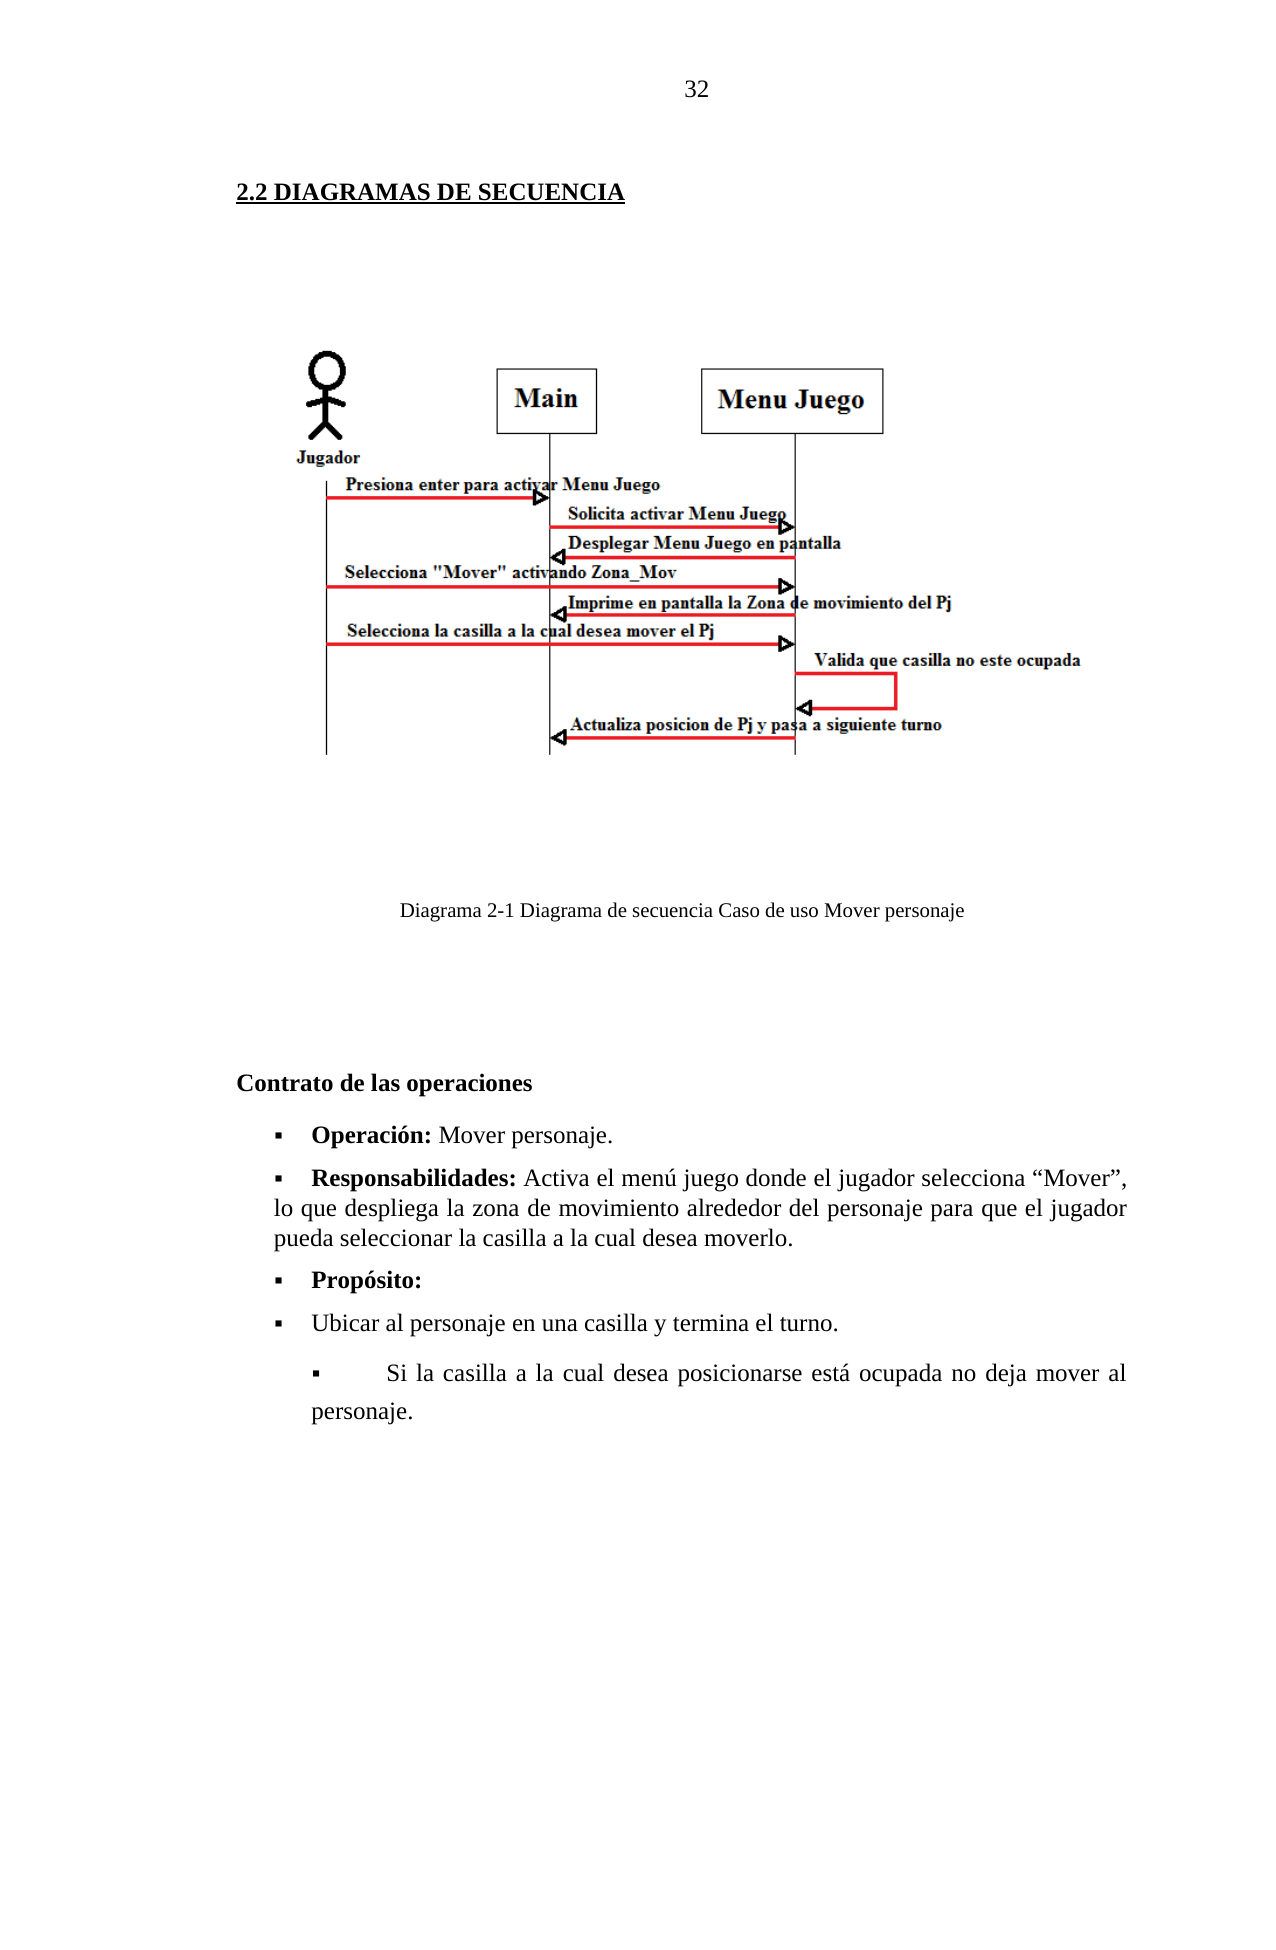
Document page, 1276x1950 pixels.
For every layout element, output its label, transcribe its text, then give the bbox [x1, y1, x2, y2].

text Diagrama 2-1 Diagrama de secuencia Caso de uso Mover personaje [236, 898, 1128, 922]
subtitle 2.2 DIAGRAMAS DE SECUENCIA [236, 177, 1128, 206]
list Responsabilidades: Activa el menú juego donde el jugador selecciona “Mover”, lo que despliega la zona de movimiento alrededor del personaje para que el jugador pueda seleccionar la casilla a la cual desea moverlo. [274, 1162, 1128, 1251]
list Si la casilla a la cual desea posicionarse está ocupada no deja mover al personaje. [311, 1350, 1128, 1425]
list Operación: Mover personaje. [274, 1119, 1128, 1149]
list Propósito: [274, 1264, 1128, 1294]
text Contrato de las operaciones [236, 1067, 1128, 1096]
list Ubicar al personaje en una casilla y termina el turno. [274, 1307, 1128, 1337]
